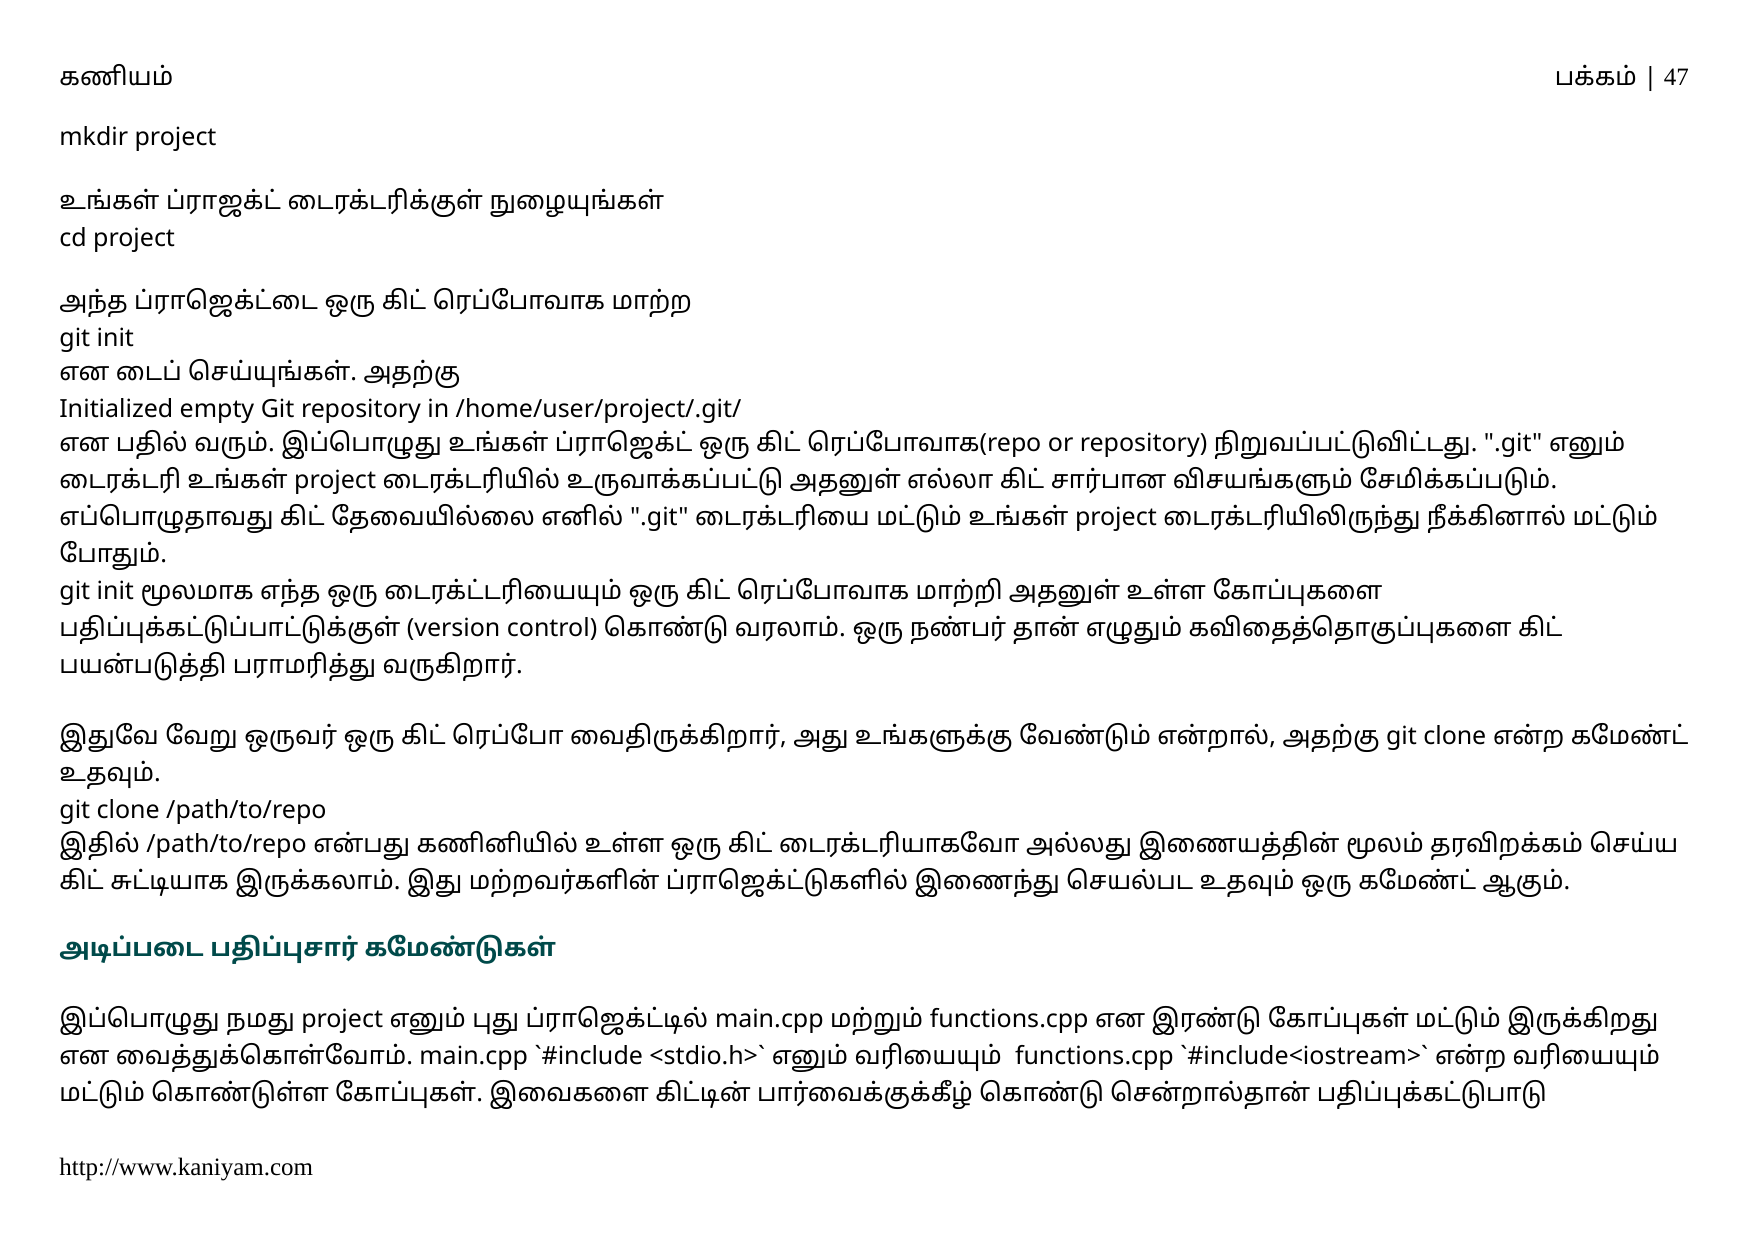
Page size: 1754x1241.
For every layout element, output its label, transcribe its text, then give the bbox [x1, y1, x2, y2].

text mkdir project உங்கள் ப்ராஜக்ட் டைரக்டரிக்குள் நுழையுங்கள் cd project அந்த ப்ராஜெக்ட்டை ஒரு கிட் ரெப்போவாக மாற்ற git init என டைப் செய்யுங்கள். அதற்கு Initialized empty Git repository in /home/user/project/.git/ என பதில் வரும். இப்பொழுது உங்கள் ப்ராஜெக்ட் ஒரு கிட் ரெப்போவாக(repo or repository) நிறுவப்பட்டுவிட்டது. ".git" எனும் டைரக்டரி உங்கள் project டைரக்டரியில் உருவாக்கப்பட்டு அதனுள் எல்லா கிட் சார்பான விசயங்களும் சேமிக்கப்படும். எப்பொழுதாவது கிட் தேவையில்லை எனில் ".git" டைரக்டரியை மட்டும் உங்கள் project டைரக்டரியிலிருந்து நீக்கினால் மட்டும் போதும். git init மூலமாக எந்த ஒரு டைரக்ட்டரியையும் ஒரு கிட் ரெப்போவாக மாற்றி அதனுள் உள்ள கோப்புகளை பதிப்புக்கட்டுப்பாட்டுக்குள் (version control) கொண்டு வரலாம். ஒரு நண்பர் தான் எழுதும் கவிதைத்தொகுப்புகளை கிட் பயன்படுத்தி பராமரித்து வருகிறார். இதுவே வேறு ஒருவர் ஒரு கிட் ரெப்போ வைதிருக்கிறார், அது உங்களுக்கு வேண்டும் என்றால், அதற்கு git clone என்ற கமேண்ட் உதவும். git clone /path/to/repo இதில் /path/to/repo என்பது கணினியில் உள்ள ஒரு கிட் டைரக்டரியாகவோ அல்லது இணையத்தின் மூலம் தரவிறக்கம் செய்ய கிட் சுட்டியாக இருக்கலாம். இது மற்றவர்களின் ப்ராஜெக்ட்டுகளில் இணைந்து செயல்பட உதவும் ஒரு கமேண்ட் ஆகும். அடிப்படை பதிப்புசார் கமேண்டுகள் இப்பொழுது நமது project எனும் புது ப்ராஜெக்ட்டில் main.cpp மற்றும் functions.cpp என இரண்டு கோப்புகள் மட்டும் இருக்கிறது என வைத்துக்கொள்வோம். main.cpp `#include <stdio.h>` எனும் வரியையும் functions.cpp `#include<iostream>` என்ற வரியையும் மட்டும் கொண்டுள்ள கோப்புகள். இவைகளை கிட்டின் பார்வைக்குக்கீழ் கொண்டு சென்றால்தான் பதிப்புக்கட்டுபாடு [59, 118, 1695, 1112]
